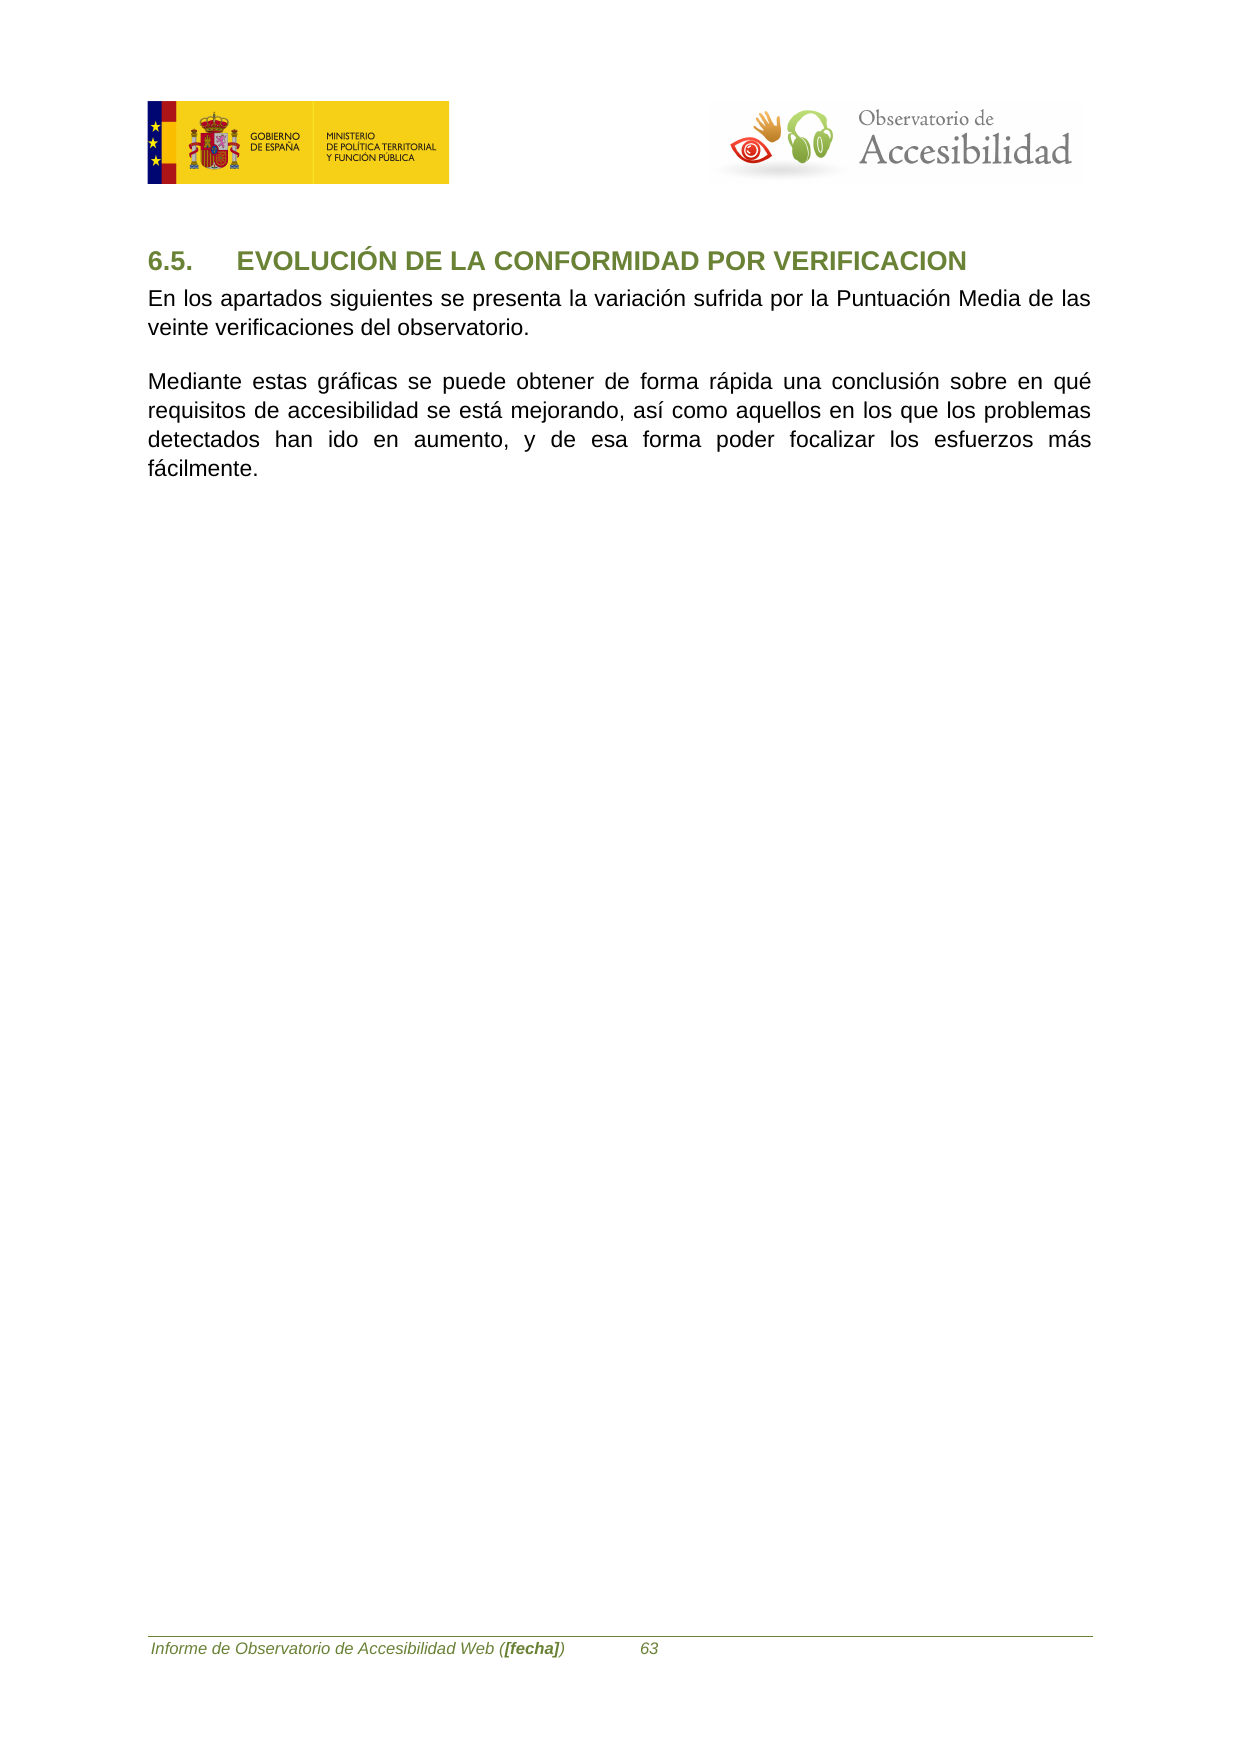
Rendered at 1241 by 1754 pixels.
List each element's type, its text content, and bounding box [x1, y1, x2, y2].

subtitle Evolución de la conformidad por Verificacion [148, 245, 1092, 276]
text En los apartados siguientes se presenta la variación sufrida por la Puntuación Media de las veinte verificaciones del observatorio. [148, 285, 1092, 341]
text Mediante estas gráficas se puede obtener de forma rápida una conclusión sobre en qué requisitos de accesibilidad se está mejorando, así como aquellos en los que los problemas detectados han ido en aumento, y de esa forma poder focalizar los esfuerzos más fácilmente. [148, 368, 1092, 481]
picture [147, 101, 450, 184]
picture [710, 101, 1086, 184]
